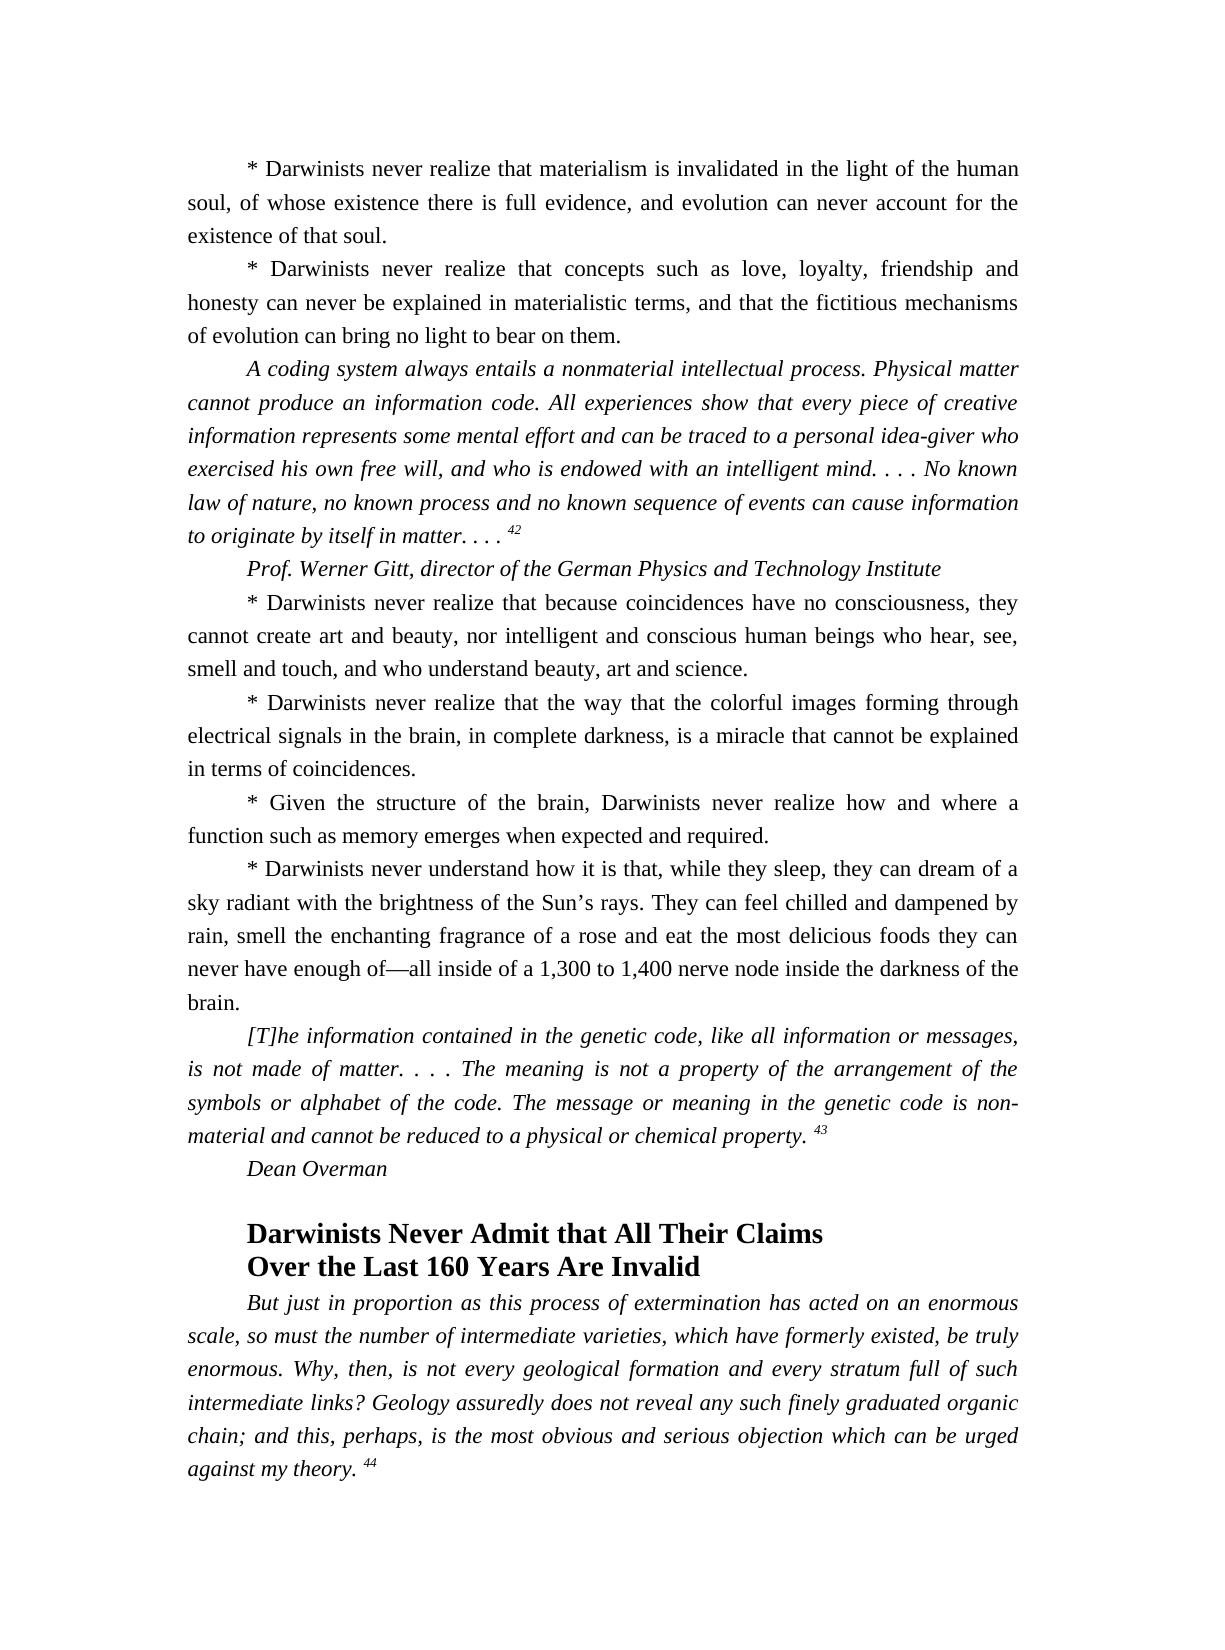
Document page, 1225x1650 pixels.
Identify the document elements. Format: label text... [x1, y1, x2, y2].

text De­an Over­man [187, 1150, 1020, 1183]
text Over the Last 160 Years Are Invalid [187, 1250, 1020, 1283]
text Prof. Werner Gitt, director of the German Physics and Technology Institute [187, 550, 1020, 583]
text Darwinists Never Admit that All Their Claims [187, 1217, 1020, 1250]
text [T]he information contained in the genetic code, like all information or messages, is not made of matter. . . . The meaning is not a property of the arrangement of the symbols or alphabet of the code. The message or meaning in the genetic code is non-material and cannot be reduced to a physical or chemical property. 43 [187, 1017, 1020, 1150]
text A coding system always entails a nonmaterial intellectual process. Physical matter cannot produce an information code. All experiences show that every piece of creative information represents some mental effort and can be traced to a personal idea-giver who exercised his own free will, and who is endowed with an intelligent mind. . . . No known law of nature, no known process and no known sequence of events can cause information to originate by itself in matter. . . . 42 [187, 350, 1020, 550]
text * Darwinists never realize that materialism is invalidated in the light of the human soul, of whose existence there is full evidence, and evolution can never account for the existence of that soul. [187, 150, 1020, 250]
text * Darwinists never realize that the way that the colorful images forming through electrical signals in the brain, in complete darkness, is a miracle that cannot be explained in terms of coincidences. [187, 683, 1020, 783]
text * Darwinists never realize that concepts such as love, loyalty, friendship and honesty can never be explained in materialistic terms, and that the fictitious mechanisms of evolution can bring no light to bear on them. [187, 250, 1020, 350]
text * Given the structure of the brain, Darwinists never realize how and where a function such as memory emerges when expected and required. [187, 783, 1020, 850]
text * Darwinists never realize that because coincidences have no consciousness, they cannot create art and beauty, nor intelligent and conscious human beings who hear, see, smell and touch, and who understand beauty, art and science. [187, 583, 1020, 683]
text But just in proportion as this process of extermination has acted on an enormous scale, so must the number of intermediate varieties, which have formerly existed, be truly enormous. Why, then, is not every geological formation and every stratum full of such intermediate links? Geology assuredly does not reveal any such finely graduated organic chain; and this, perhaps, is the most obvious and serious objection which can be urged against my theory. 44 [187, 1283, 1020, 1483]
text * Darwinists never understand how it is that, while they sleep, they can dream of a sky radiant with the brightness of the Sun’s rays. They can feel chilled and dampened by rain, smell the enchanting fragrance of a rose and eat the most delicious foods they can never have enough of—all inside of a 1,300 to 1,400 nerve node inside the darkness of the brain. [187, 850, 1020, 1017]
